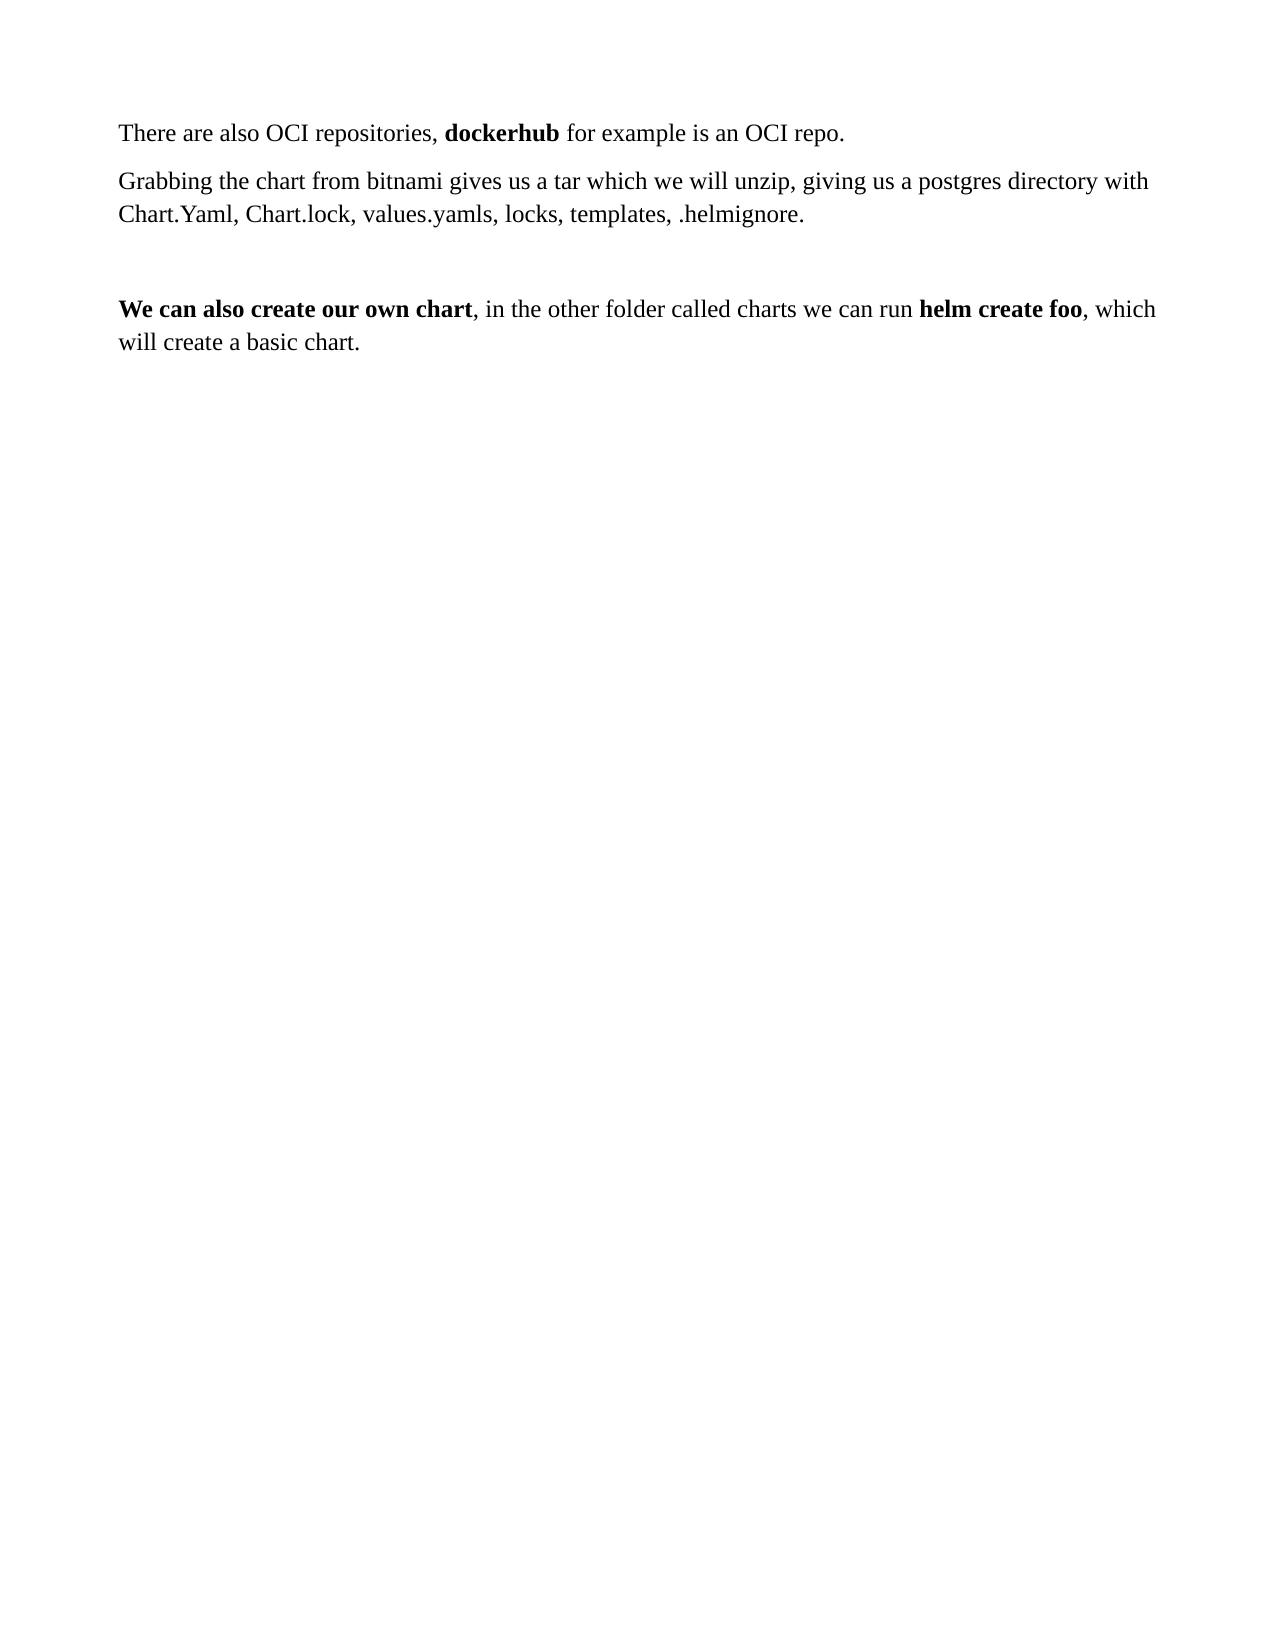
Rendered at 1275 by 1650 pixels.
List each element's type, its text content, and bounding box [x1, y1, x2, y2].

text We can also create our own chart, in the other folder called charts we can run helm create foo, which will create a basic chart. [118, 294, 1157, 356]
text There are also OCI repositories, dockerhub for example is an OCI repo. [118, 118, 1157, 147]
text Grabbing the chart from bitnami gives us a tar which we will unzip, giving us a postgres directory with Chart.Yaml, Chart.lock, values.yamls, locks, templates, .helmignore. [118, 166, 1157, 227]
